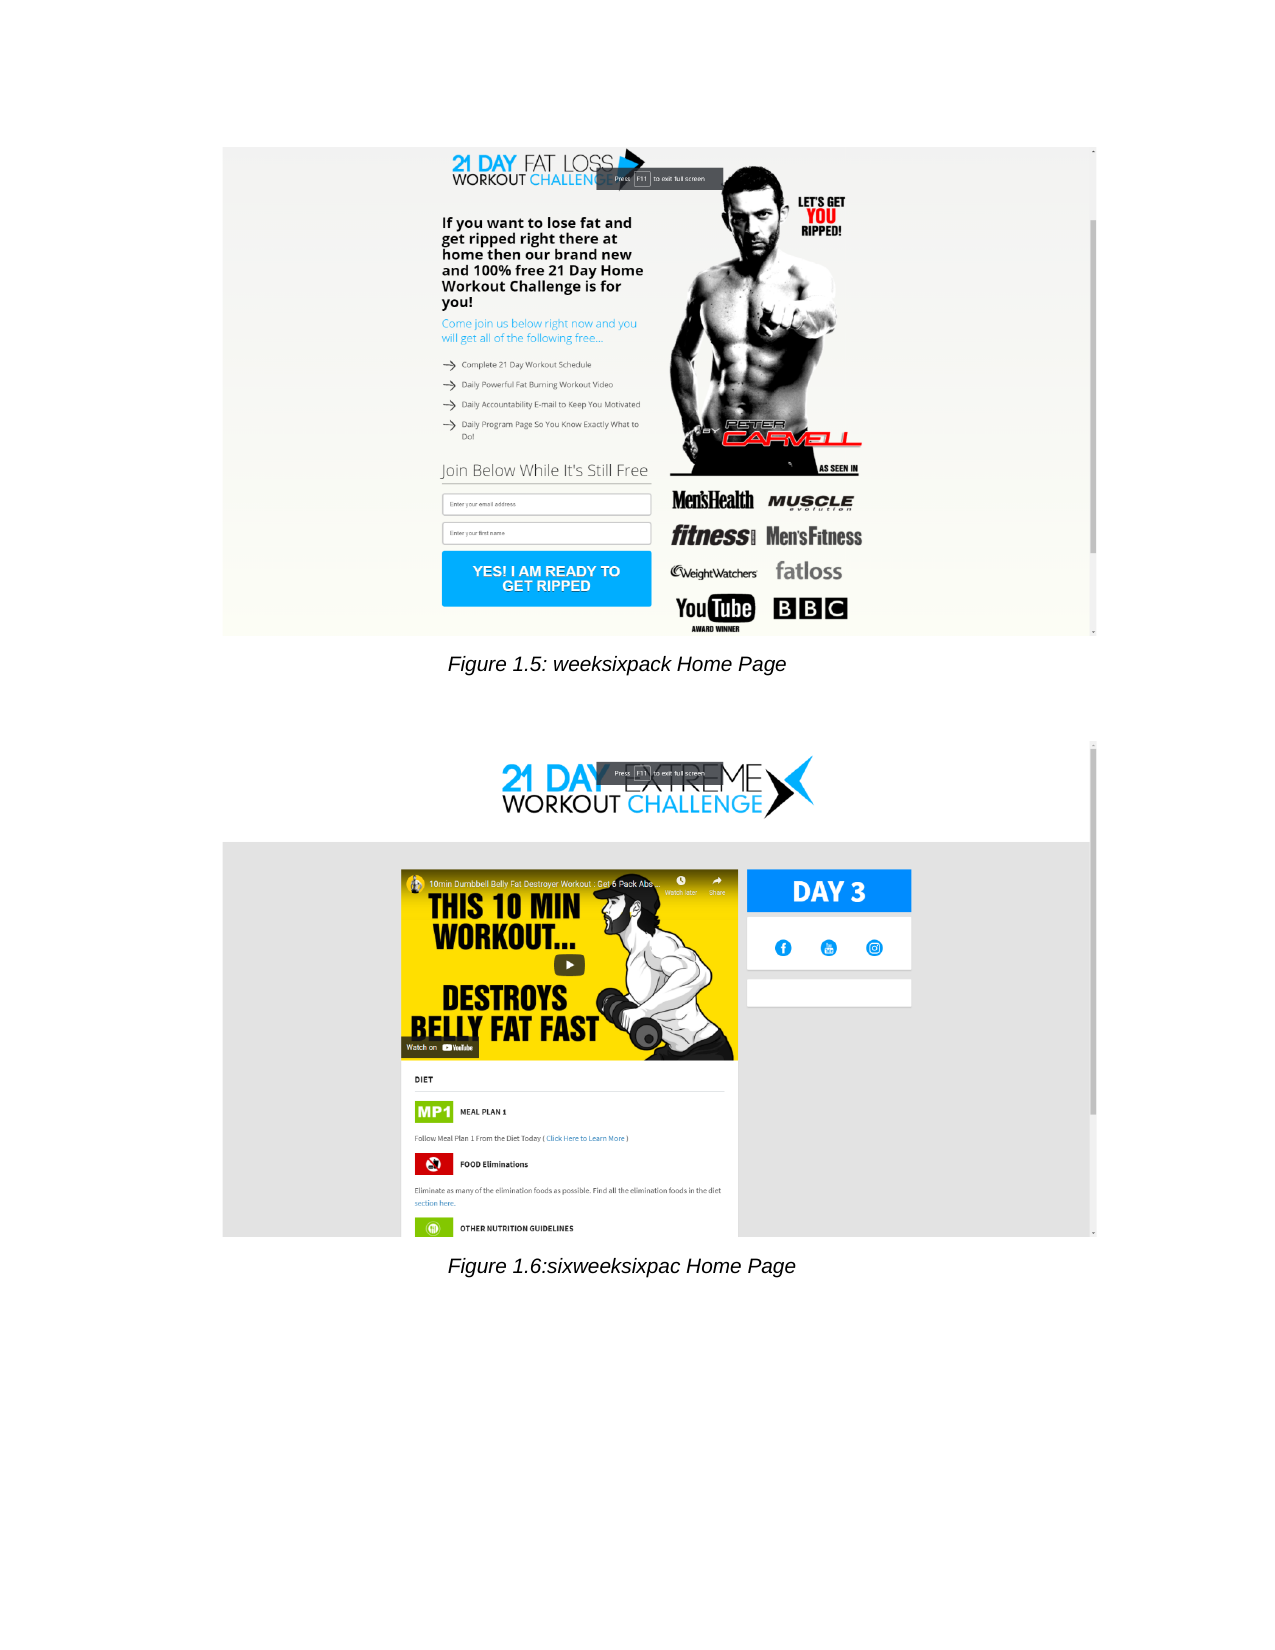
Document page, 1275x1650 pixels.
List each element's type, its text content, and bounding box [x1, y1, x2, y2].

text Figure ‎1.6:sixweeksixpac Home Page [373, 1254, 1127, 1278]
text Figure ‎1.5: weeksixpack Home Page [373, 652, 1127, 676]
